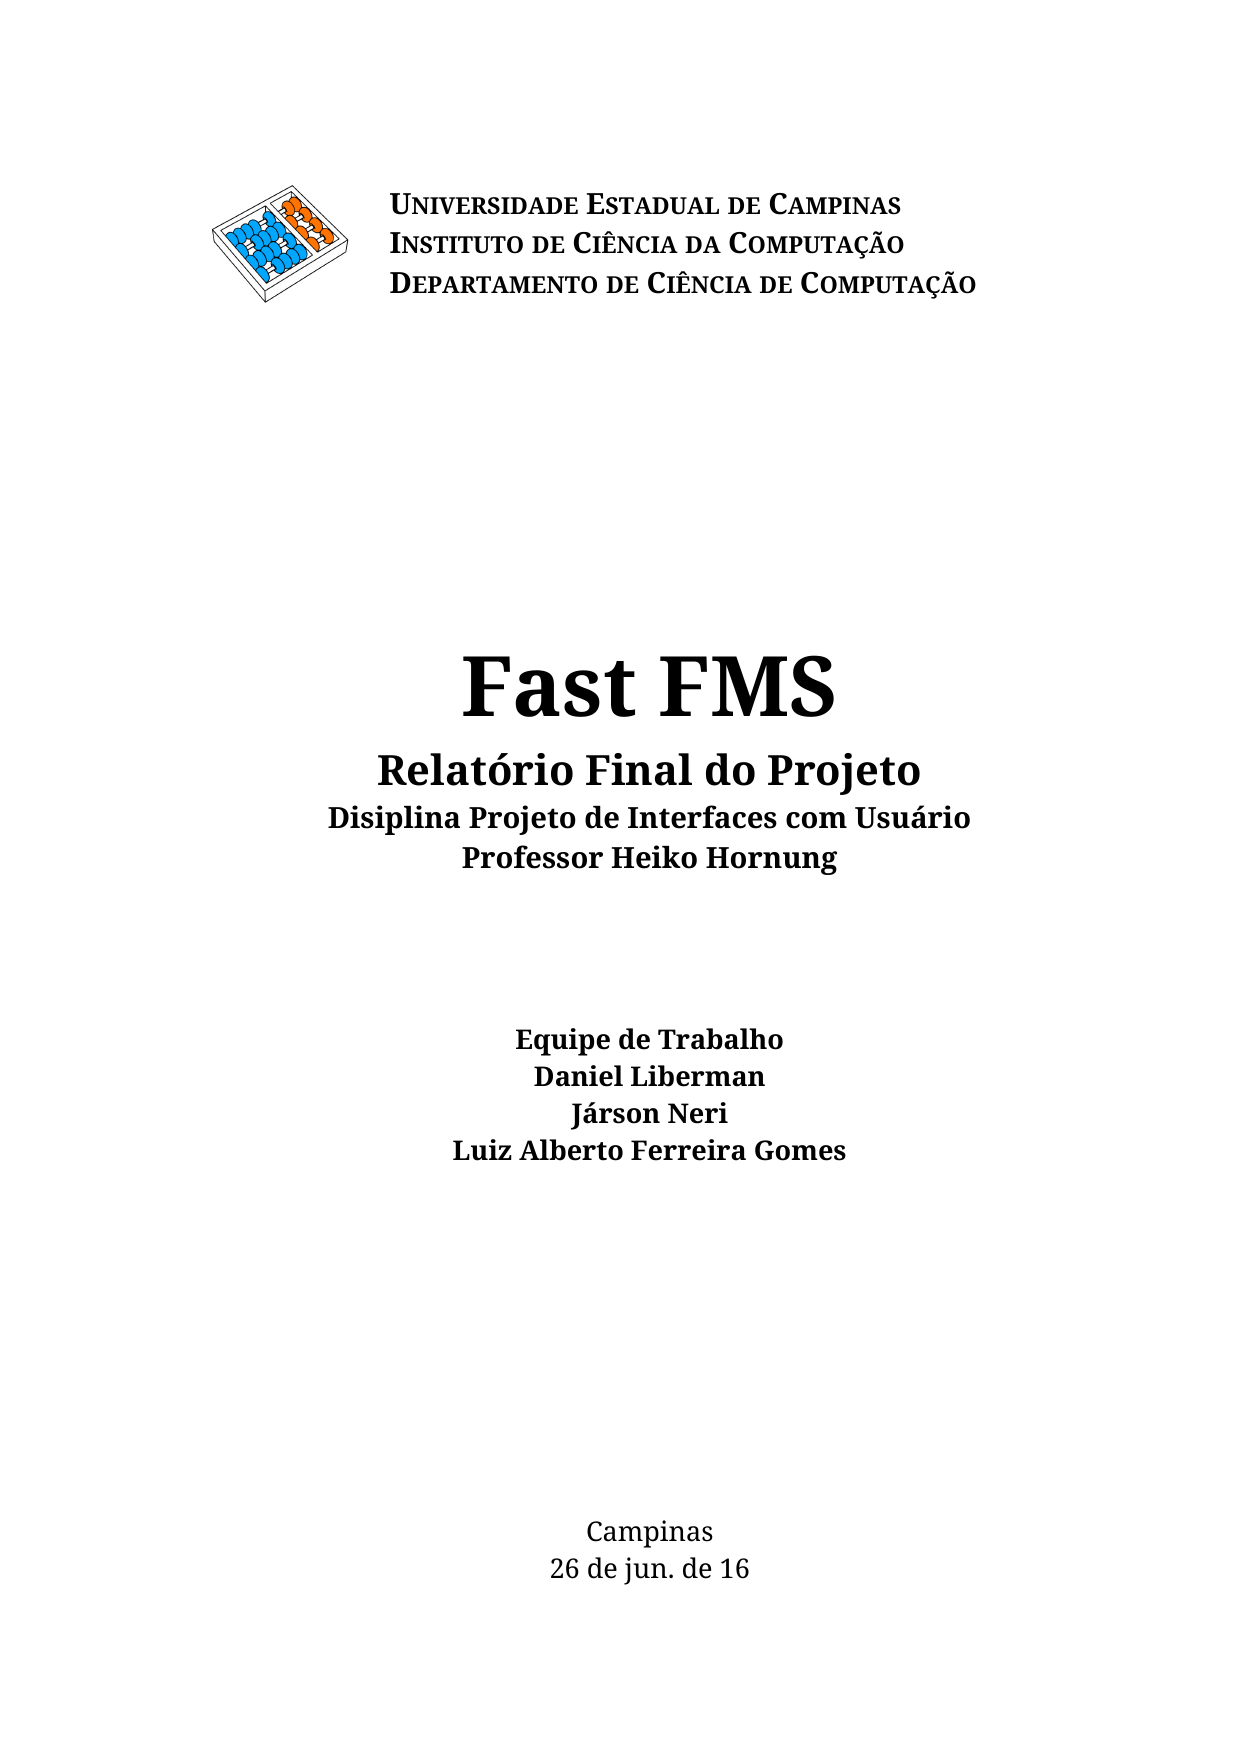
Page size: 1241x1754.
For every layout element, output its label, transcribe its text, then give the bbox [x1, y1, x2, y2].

table_header [177, 177, 384, 311]
text Campinas [177, 1513, 1122, 1550]
text Járson Neri [177, 1094, 1122, 1131]
text Disiplina Projeto de Interfaces com Usuário [177, 797, 1122, 837]
picture [208, 183, 352, 305]
text 26 de jun. de 16 [177, 1550, 1122, 1587]
text Equipe de Trabalho [177, 1020, 1122, 1057]
text Fast FMS [177, 627, 1122, 741]
text Daniel Liberman [177, 1057, 1122, 1094]
text Relatório Final do Projeto [177, 741, 1122, 797]
text Luiz Alberto Ferreira Gomes [177, 1131, 1122, 1168]
text Professor Heiko Hornung [177, 837, 1122, 877]
table_header Universidade Estadual de Campinas Instituto de Ciência da Computação Departamento de Ciência de Computação [384, 177, 1122, 311]
